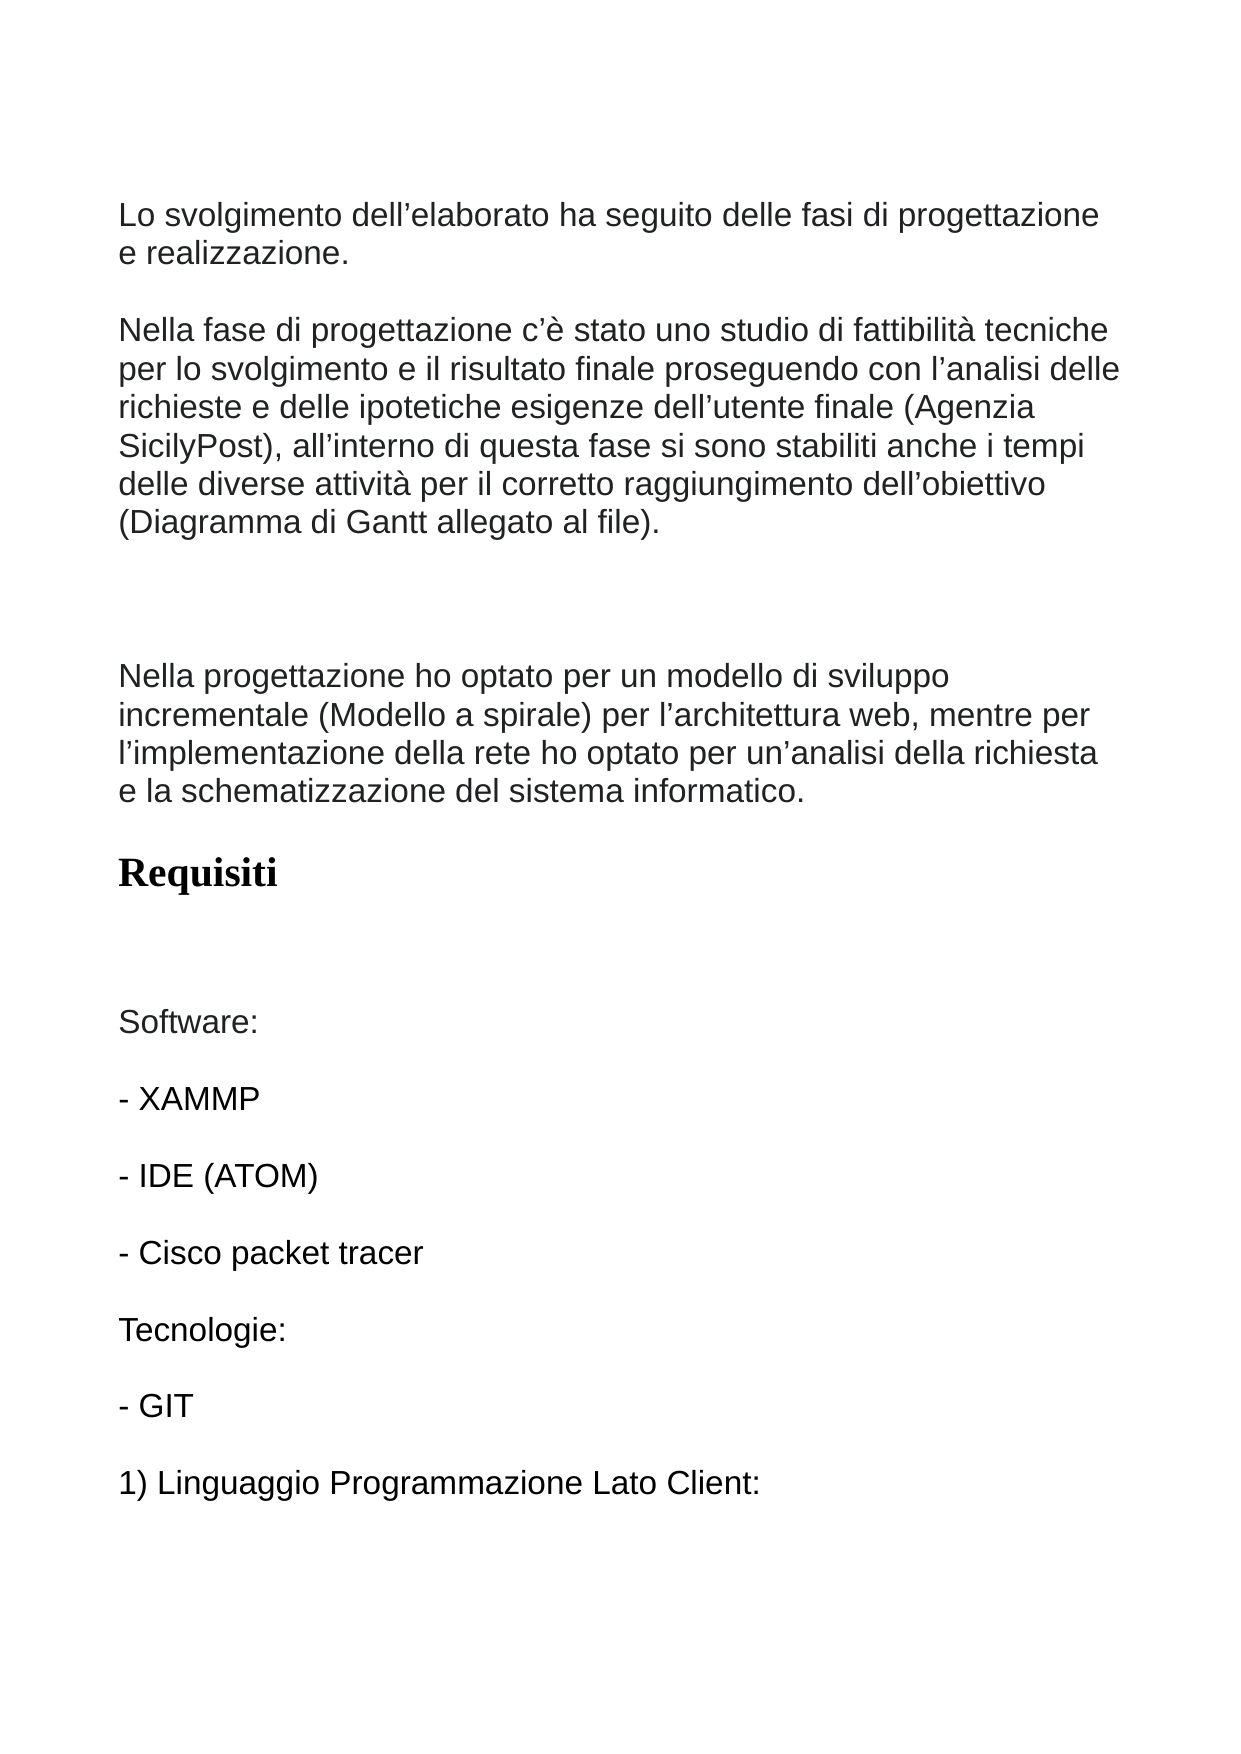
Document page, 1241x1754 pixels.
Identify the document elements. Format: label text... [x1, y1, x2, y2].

text Tecnologie: [118, 1310, 1122, 1348]
text - GIT [118, 1387, 1122, 1425]
text - Cisco packet tracer [118, 1233, 1122, 1271]
text Lo svolgimento dell’elaborato ha seguito delle fasi di progettazione e realizzazione. [118, 195, 1122, 272]
text Software: [118, 1002, 1122, 1041]
text 1) Linguaggio Programmazione Lato Client: [118, 1463, 1122, 1502]
text - XAMMP [118, 1079, 1122, 1117]
text Nella fase di progettazione c’è stato uno studio di fattibilità tecniche per lo svolgimento e il risultato finale proseguendo con l’analisi delle richieste e delle ipotetiche esigenze dell’utente finale (Agenzia SicilyPost), all’interno di questa fase si sono stabiliti anche i tempi delle diverse attività per il corretto raggiungimento dell’obiettivo (Diagramma di Gantt allegato al file). [118, 310, 1122, 541]
text - IDE (ATOM) [118, 1156, 1122, 1194]
text Nella progettazione ho optato per un modello di sviluppo incrementale (Modello a spirale) per l’architettura web, mentre per l’implementazione della rete ho optato per un’analisi della richiesta e la schematizzazione del sistema informatico. [118, 656, 1122, 810]
